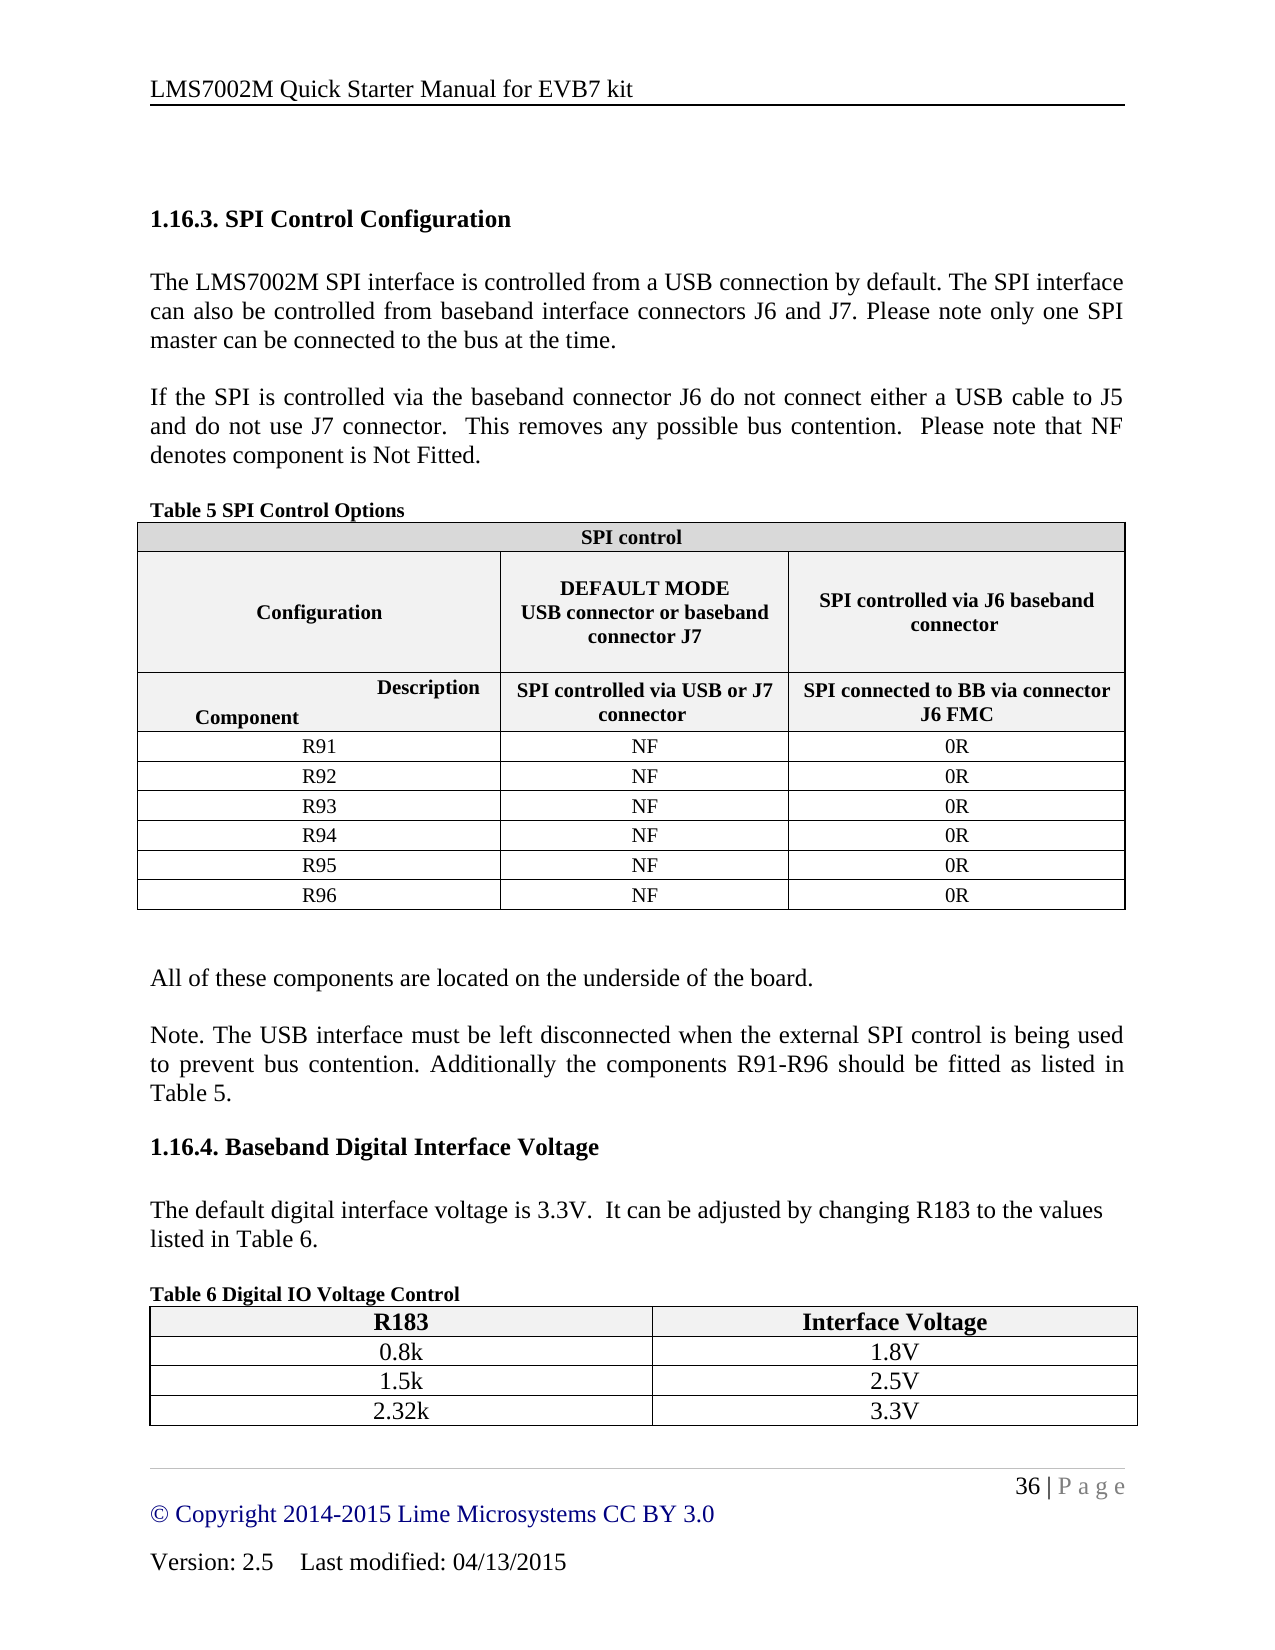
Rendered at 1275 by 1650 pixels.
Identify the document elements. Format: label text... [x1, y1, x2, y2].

table_cell R92 [138, 762, 500, 790]
table_cell R91 [138, 732, 500, 761]
text The LMS7002M SPI interface is controlled from a USB connection by default. The SPI interface can also be controlled from baseband interface connectors J6 and J7. Please note only one SPI master can be connected to the bus at the time. [150, 267, 1125, 354]
table_cell NF [501, 791, 788, 820]
table_cell 0R [789, 791, 1124, 820]
table_cell 2.5V [653, 1366, 1137, 1395]
table_cell SPI controlled via USB or J7 connector [501, 673, 788, 731]
text Table 5 SPI Control Options [150, 497, 1125, 522]
text The default digital interface voltage is 3.3V. It can be adjusted by changing R183 to the values listed in Table 6. [150, 1195, 1125, 1253]
text Table 6 Digital IO Voltage Control [150, 1282, 1125, 1306]
table_cell DEFAULT MODE USB connector or baseband connector J7 [501, 552, 788, 672]
table_cell NF [501, 821, 788, 850]
table_cell NF [501, 762, 788, 790]
table_cell 3.3V [653, 1396, 1137, 1425]
table_cell 0R [789, 880, 1124, 909]
table_cell [356, 701, 500, 731]
table_cell 0R [789, 851, 1124, 879]
table_cell Configuration [138, 552, 500, 672]
table_cell SPI controlled via J6 baseband connector [789, 552, 1124, 672]
text Note. The USB interface must be left disconnected when the external SPI control is being used to prevent bus contention. Additionally the components R91-R96 should be fitted as listed in Table 5. [150, 1020, 1125, 1107]
table_cell 2.32k [151, 1396, 652, 1425]
table_cell 0R [789, 762, 1124, 790]
table_cell 0R [789, 821, 1124, 850]
table_cell R95 [138, 851, 500, 879]
table_cell 0R [789, 732, 1124, 761]
table_header R183 [151, 1307, 652, 1336]
table_cell R96 [138, 880, 500, 909]
table_cell R93 [138, 791, 500, 820]
table_cell NF [501, 880, 788, 909]
table_cell 1.5k [151, 1366, 652, 1395]
table_cell NF [501, 732, 788, 761]
table_cell 1.8V [653, 1337, 1137, 1365]
subtitle SPI Control Configuration [150, 204, 1125, 232]
table_header Interface Voltage [653, 1307, 1137, 1336]
subtitle Baseband Digital Interface Voltage [150, 1132, 1125, 1160]
table_cell NF [501, 851, 788, 879]
table_cell R94 [138, 821, 500, 850]
table_cell 0.8k [151, 1337, 652, 1365]
table_cell Component [138, 701, 356, 731]
table_cell Description [356, 673, 500, 701]
table_header SPI control [138, 523, 1124, 551]
text All of these components are located on the underside of the board. [150, 963, 1125, 992]
table_cell SPI connected to BB via connector J6 FMC [789, 673, 1124, 731]
text If the SPI is controlled via the baseband connector J6 do not connect either a USB cable to J5 and do not use J7 connector. This removes any possible bus contention. Please note that NF denotes component is Not Fitted. [150, 382, 1125, 469]
table_cell [138, 673, 356, 701]
